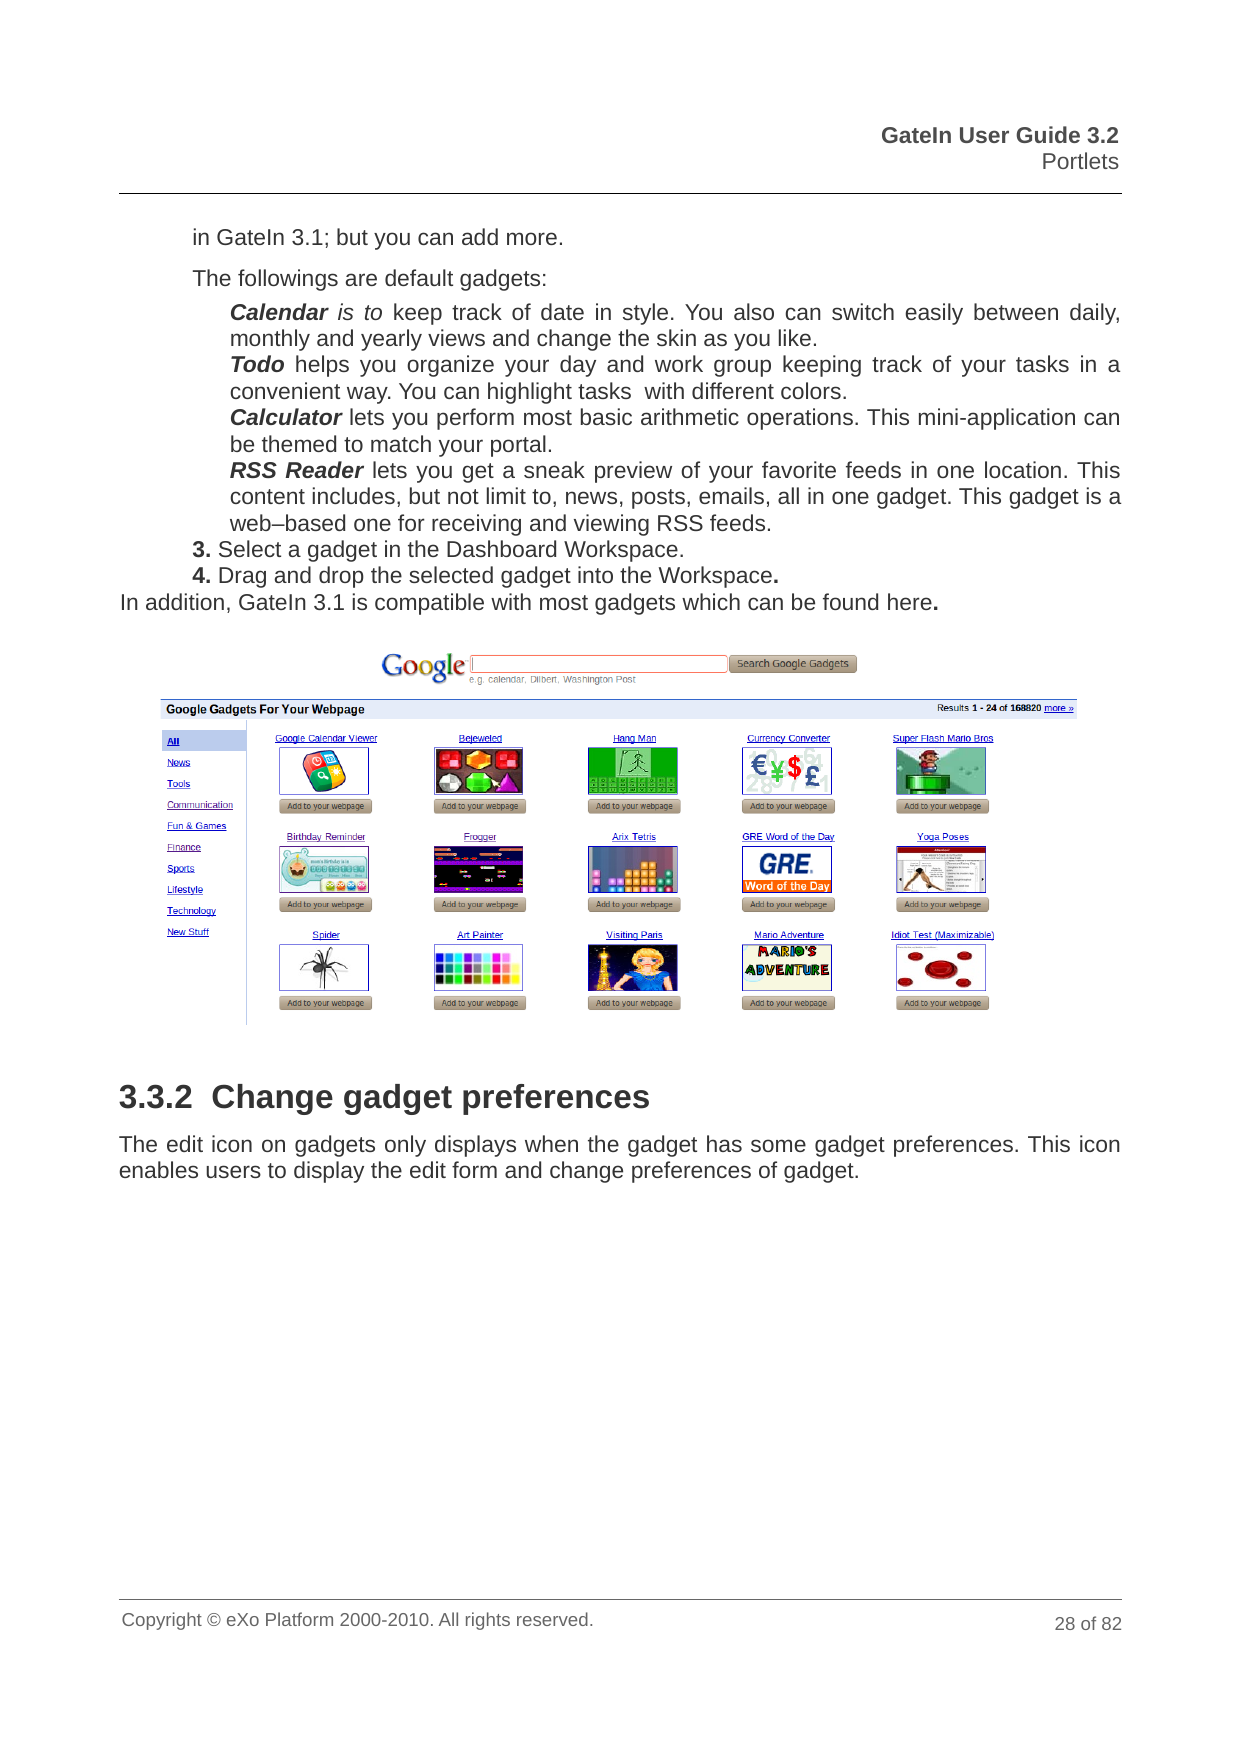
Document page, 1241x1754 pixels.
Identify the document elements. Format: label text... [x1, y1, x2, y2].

picture [160, 642, 1082, 1025]
list Calendar is to keep track of date in style. You also can switch easily between daily, monthly and yearly views and change the skin as you like. [192, 299, 1122, 351]
text The followings are default gadgets: [118, 265, 1122, 291]
list Todo helps you organize your day and work group keeping track of your tasks in a convenient way. You can highlight tasks with different colors. [192, 351, 1122, 404]
list In addition, GateIn 3.1 is compatible with most gadgets which can be found here. [63, 589, 1122, 615]
text in GateIn 3.1; but you can add more. [118, 223, 1122, 250]
list 4. Drag and drop the selected gadget into the Workspace. [118, 562, 1122, 589]
list RSS Reader lets you get a sneak preview of your favorite feeds in one location. This content includes, but not limit to, news, posts, emails, all in one gadget. This gadget is a web–based one for receiving and viewing RSS feeds. [192, 457, 1122, 536]
list 3. Select a gadget in the Dashboard Workspace. [136, 536, 1122, 562]
subtitle Change gadget preferences [118, 1069, 1122, 1116]
list Calculator lets you perform most basic arithmetic operations. This mini-application can be themed to match your portal. [192, 404, 1122, 457]
text The edit icon on gadgets only displays when the gadget has some gadget preferences. This icon enables users to display the edit form and change preferences of gadget. [118, 1131, 1122, 1183]
